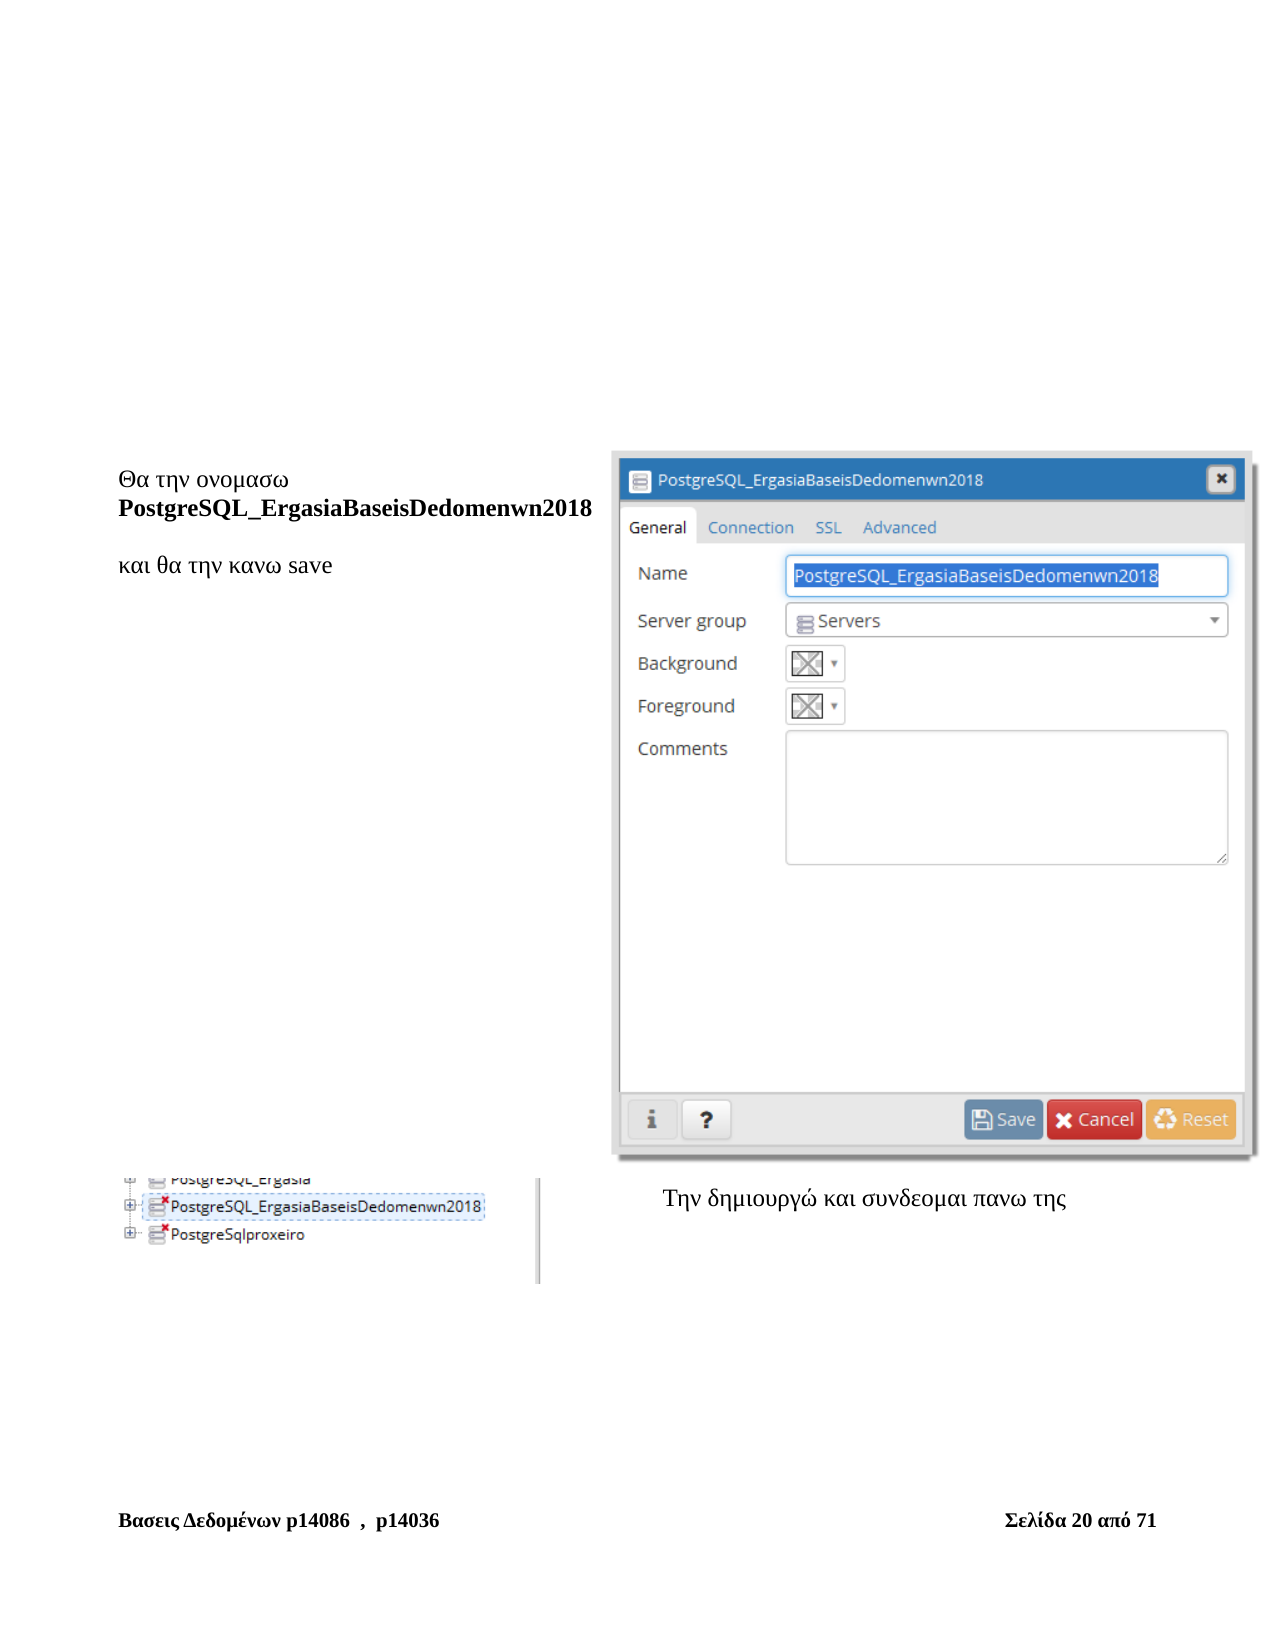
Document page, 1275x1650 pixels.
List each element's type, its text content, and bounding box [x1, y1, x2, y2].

text PostgreSQL_ErgasiaBaseisDedomenwn2018 [118, 493, 595, 521]
text Την δημιουργώ και συνδεομαι πανω της [118, 1154, 1157, 1211]
picture [595, 442, 1275, 1166]
picture [107, 1178, 663, 1284]
text και θα την κανω save [118, 550, 595, 579]
text Θα την ονομασω [118, 464, 595, 493]
